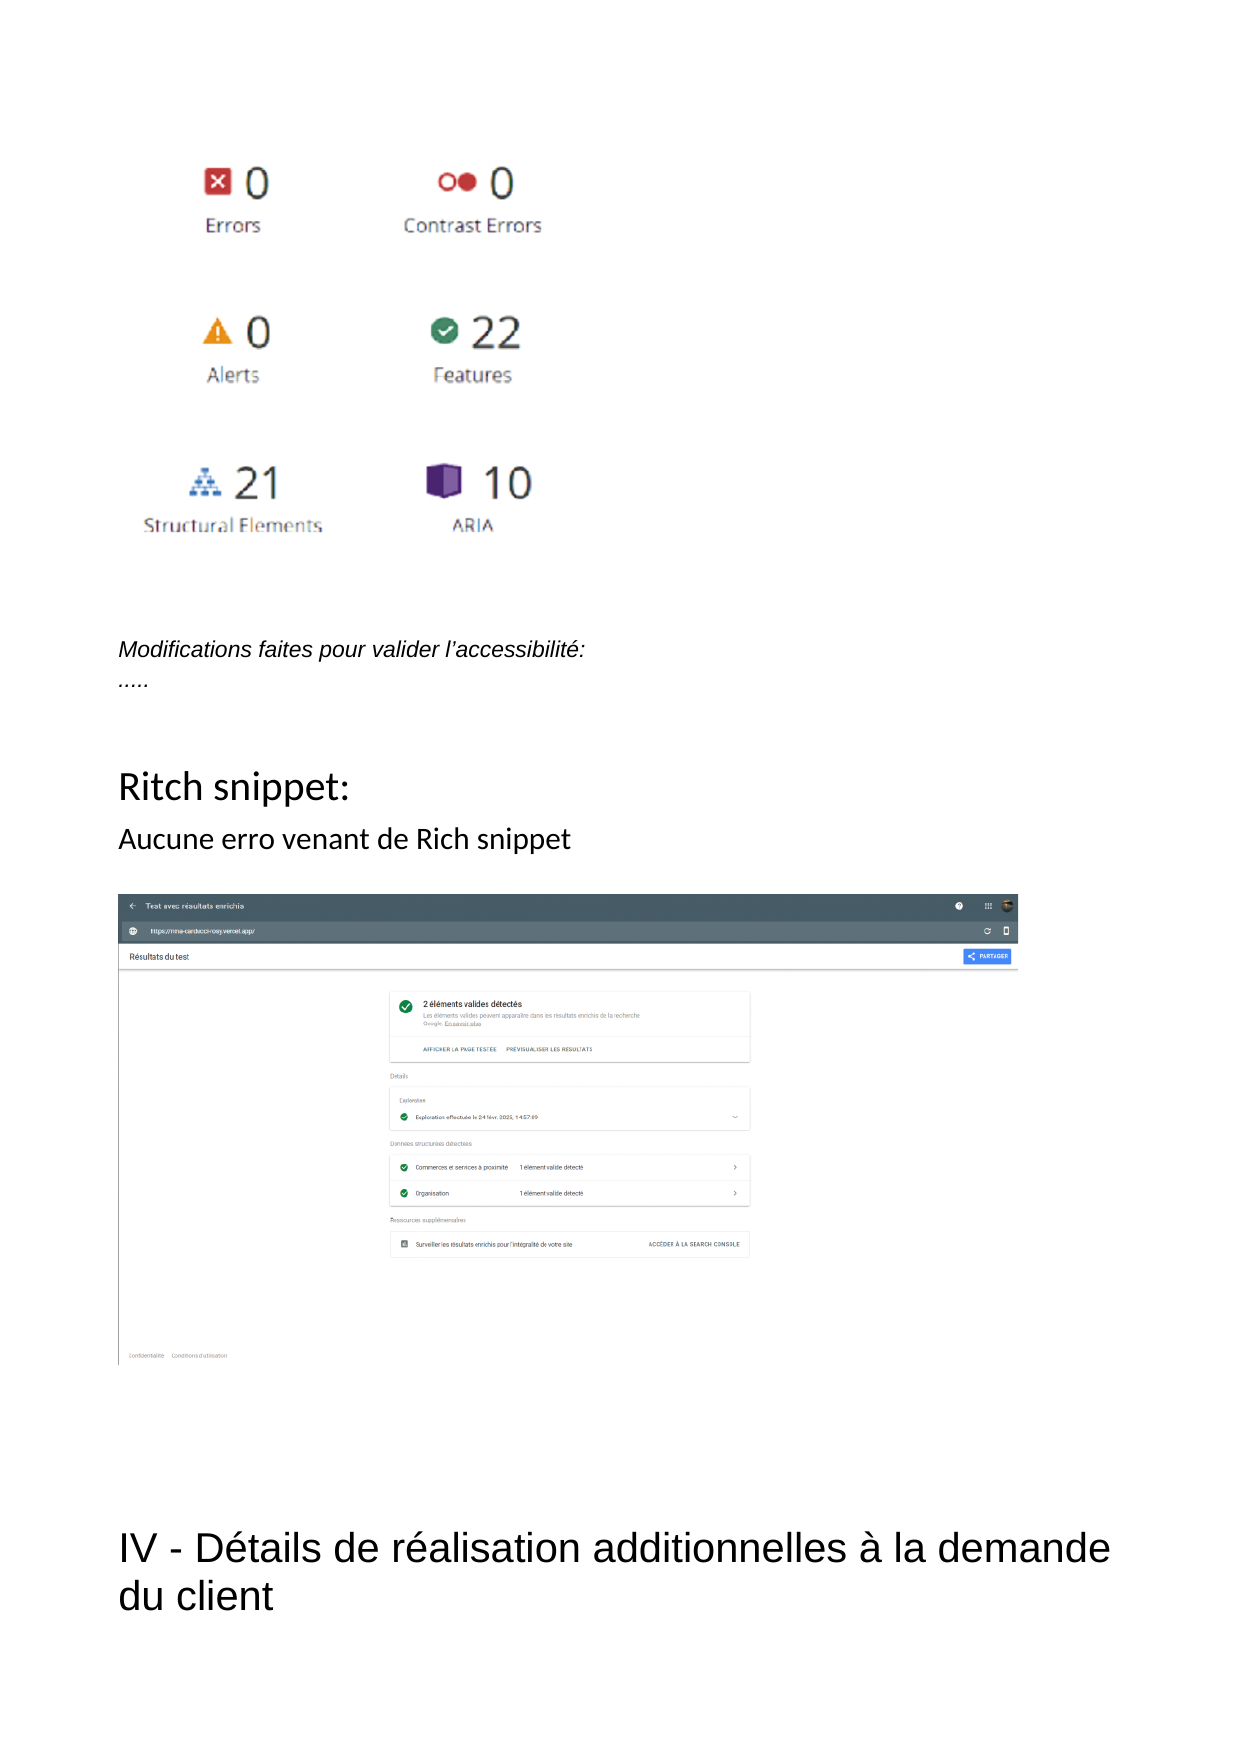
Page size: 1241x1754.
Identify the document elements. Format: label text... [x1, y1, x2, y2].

text IV - Détails de réalisation additionnelles à la demande du client [118, 1523, 1122, 1619]
text Modifications faites pour valider l’accessibilité: [118, 636, 1122, 662]
text Ritch snippet: [118, 760, 1122, 811]
text Aucune erro venant de Rich snippet [118, 819, 1122, 857]
text ..... [118, 666, 1122, 692]
